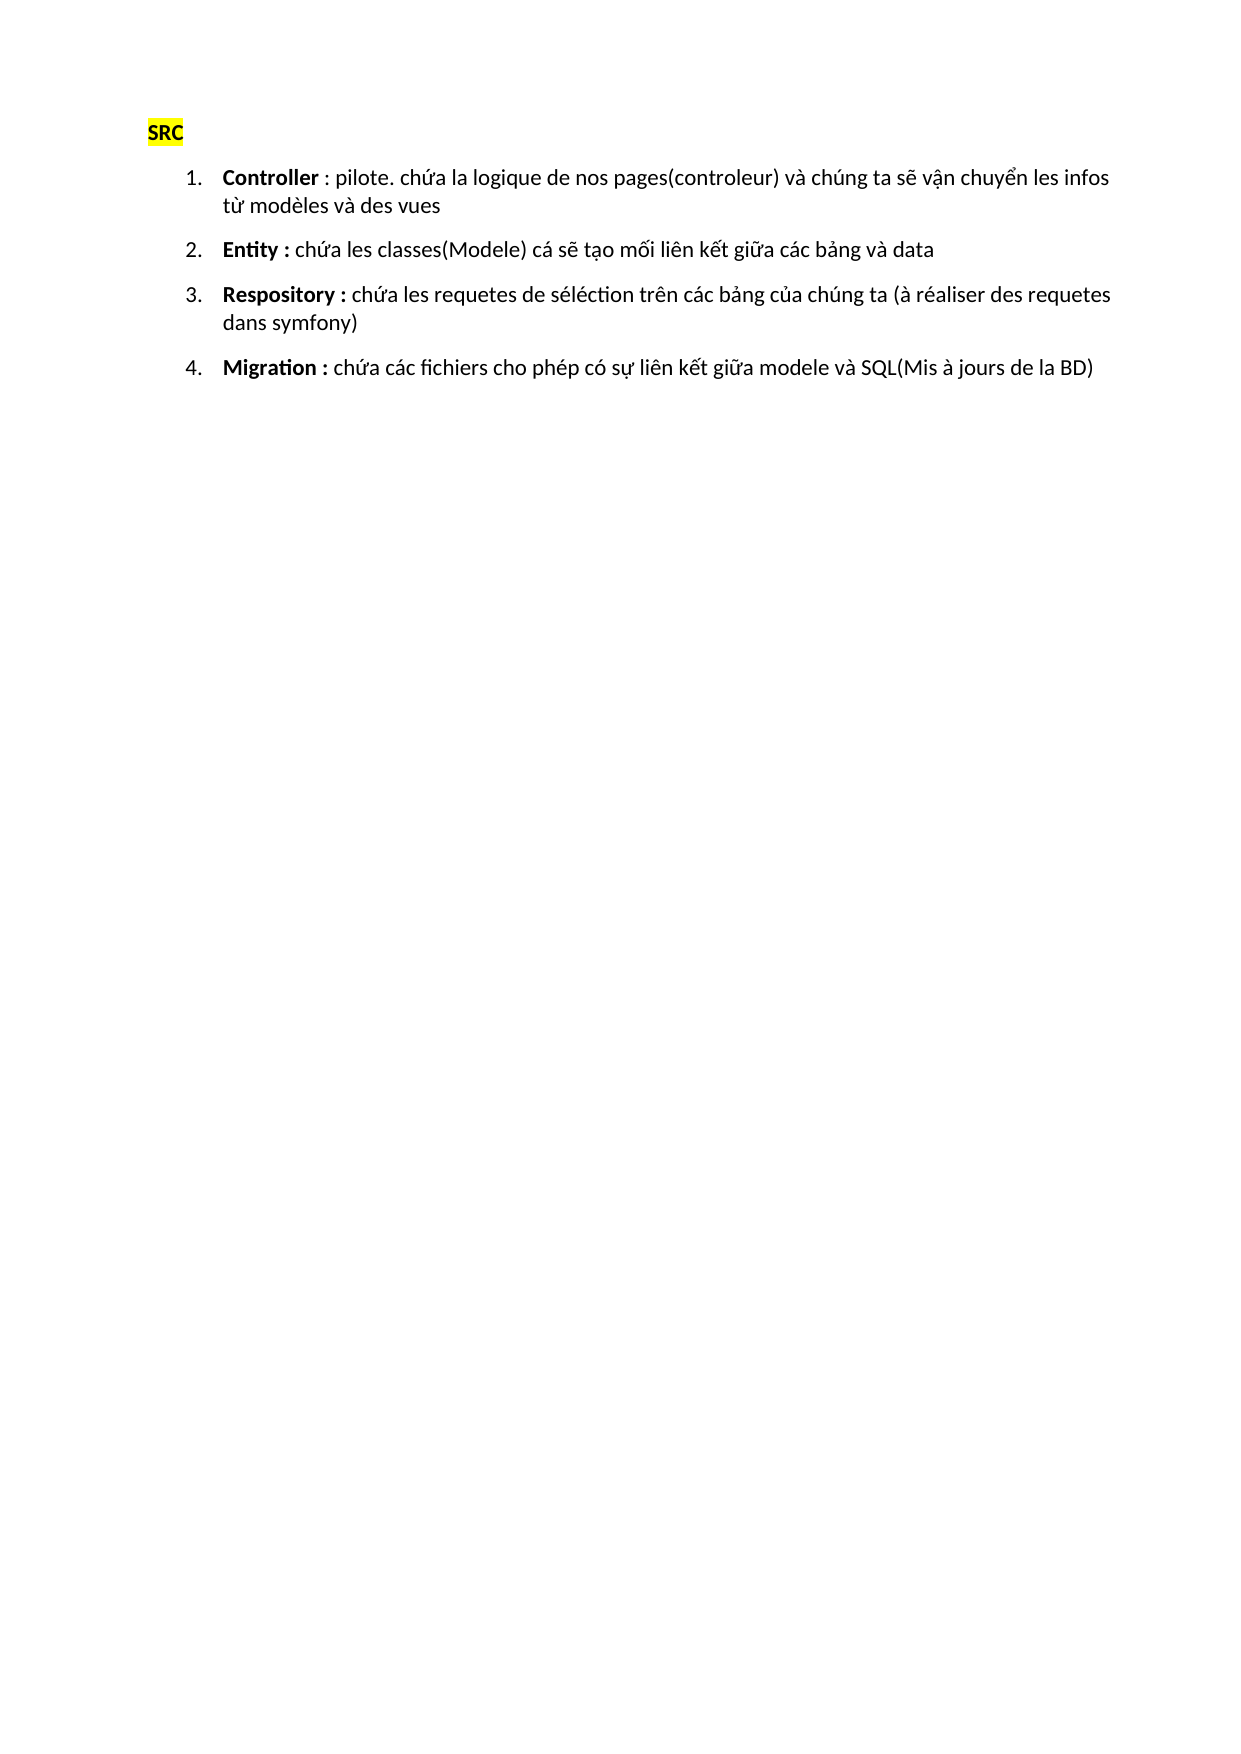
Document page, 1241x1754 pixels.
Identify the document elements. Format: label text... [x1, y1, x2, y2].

list Migration : chứa các fichiers cho phép có sự liên kết giữa modele và SQL(Mis à jours de la BD) [185, 353, 1122, 381]
list Respository : chứa les requetes de séléction trên các bảng của chúng ta (à réaliser des requetes dans symfony) [185, 280, 1122, 336]
list Entity : chứa les classes(Modele) cá sẽ tạo mối liên kết giữa các bảng và data [185, 236, 1122, 263]
text SRC [148, 118, 1122, 146]
list Controller : pilote. chứa la logique de nos pages(controleur) và chúng ta sẽ vận chuyển les infos từ modèles và des vues [185, 163, 1122, 219]
